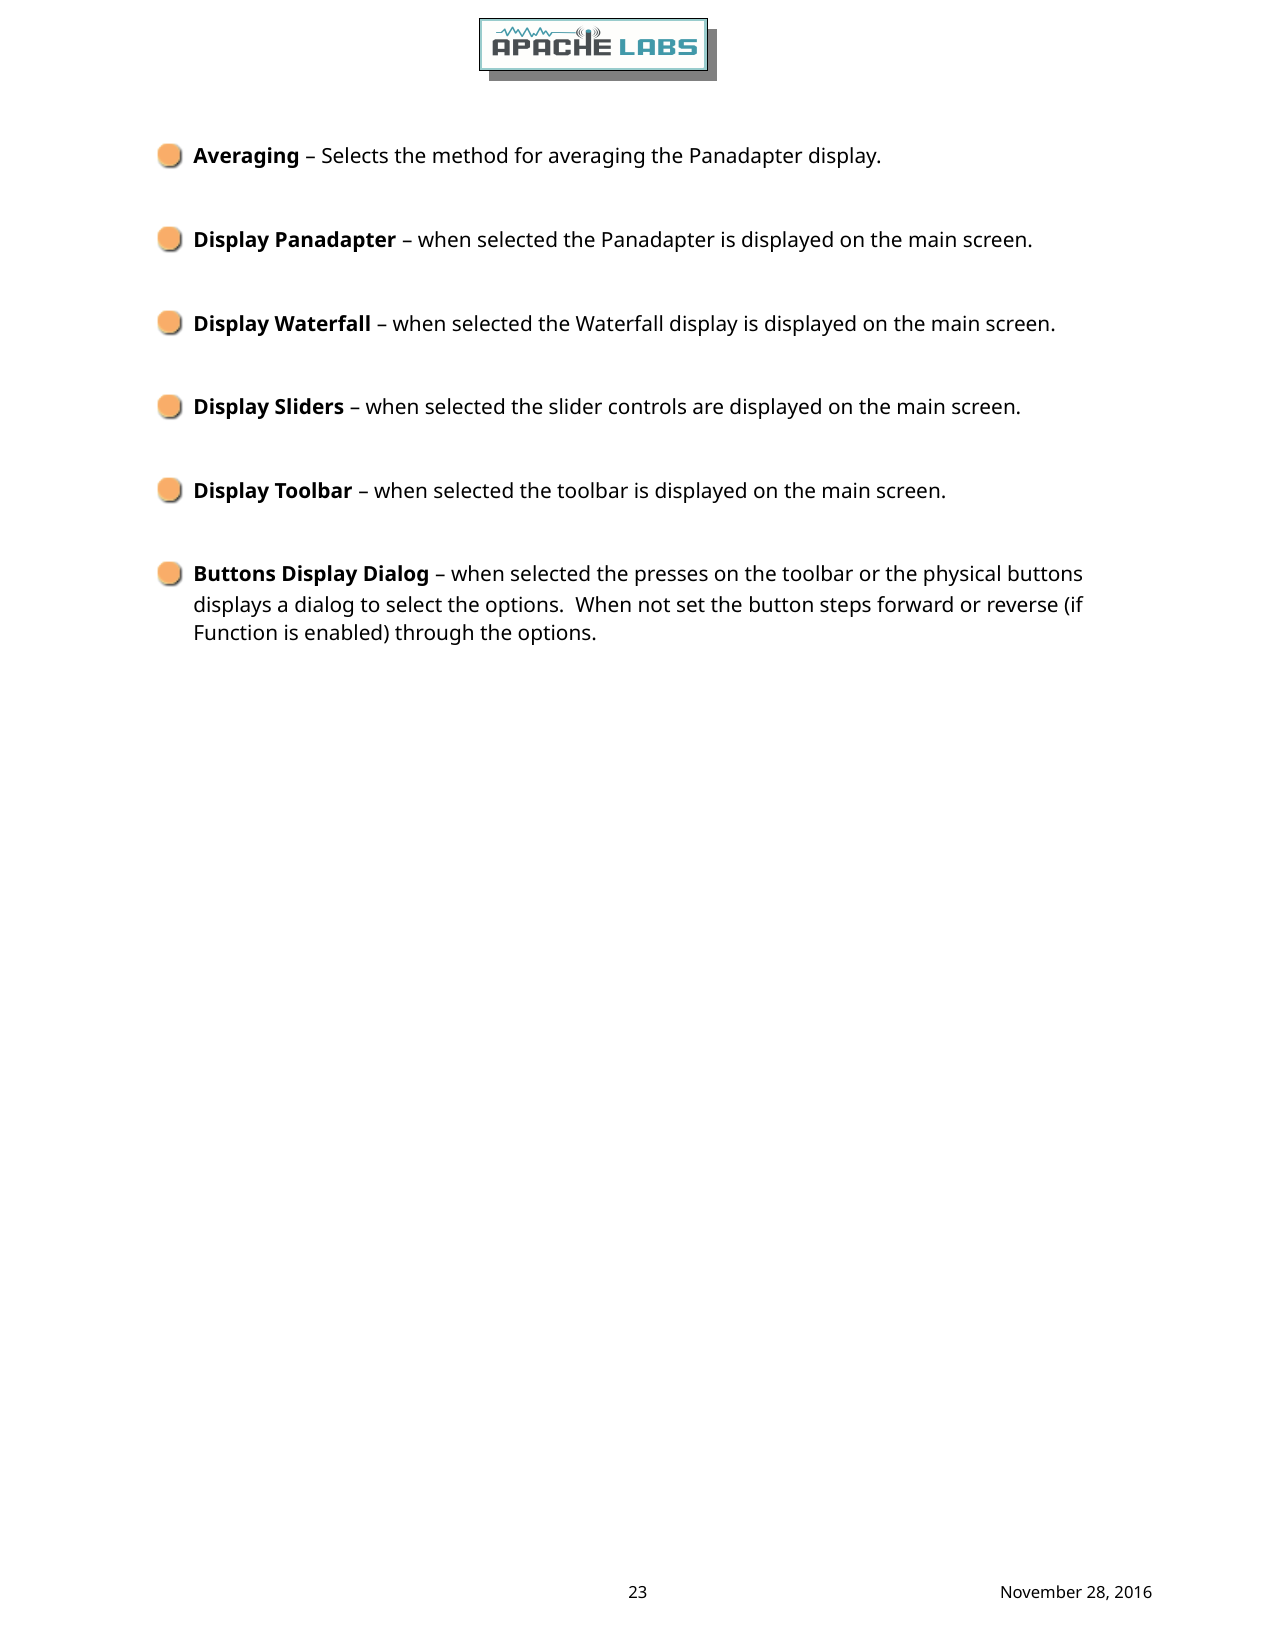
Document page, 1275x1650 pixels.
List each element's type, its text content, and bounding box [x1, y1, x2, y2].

list Display Toolbar – when selected the toolbar is displayed on the main screen. [185, 476, 1157, 506]
picture [156, 560, 185, 589]
picture [156, 225, 185, 255]
list Buttons Display Dialog – when selected the presses on the toolbar or the physical buttons displays a dialog to select the options. When not set the button steps forward or reverse (if Function is enabled) through the options. [156, 559, 1157, 647]
list Display Waterfall – when selected the Waterfall display is displayed on the main screen. [156, 309, 1157, 339]
list Averaging – Selects the method for averaging the Panadapter display. [156, 141, 1157, 172]
picture [156, 476, 185, 506]
list Display Panadapter – when selected the Panadapter is displayed on the main screen. [185, 225, 1157, 255]
picture [156, 142, 185, 171]
picture [156, 309, 185, 338]
picture [482, 21, 704, 68]
list Display Sliders – when selected the slider controls are displayed on the main screen. [156, 392, 1157, 422]
picture [156, 393, 185, 422]
